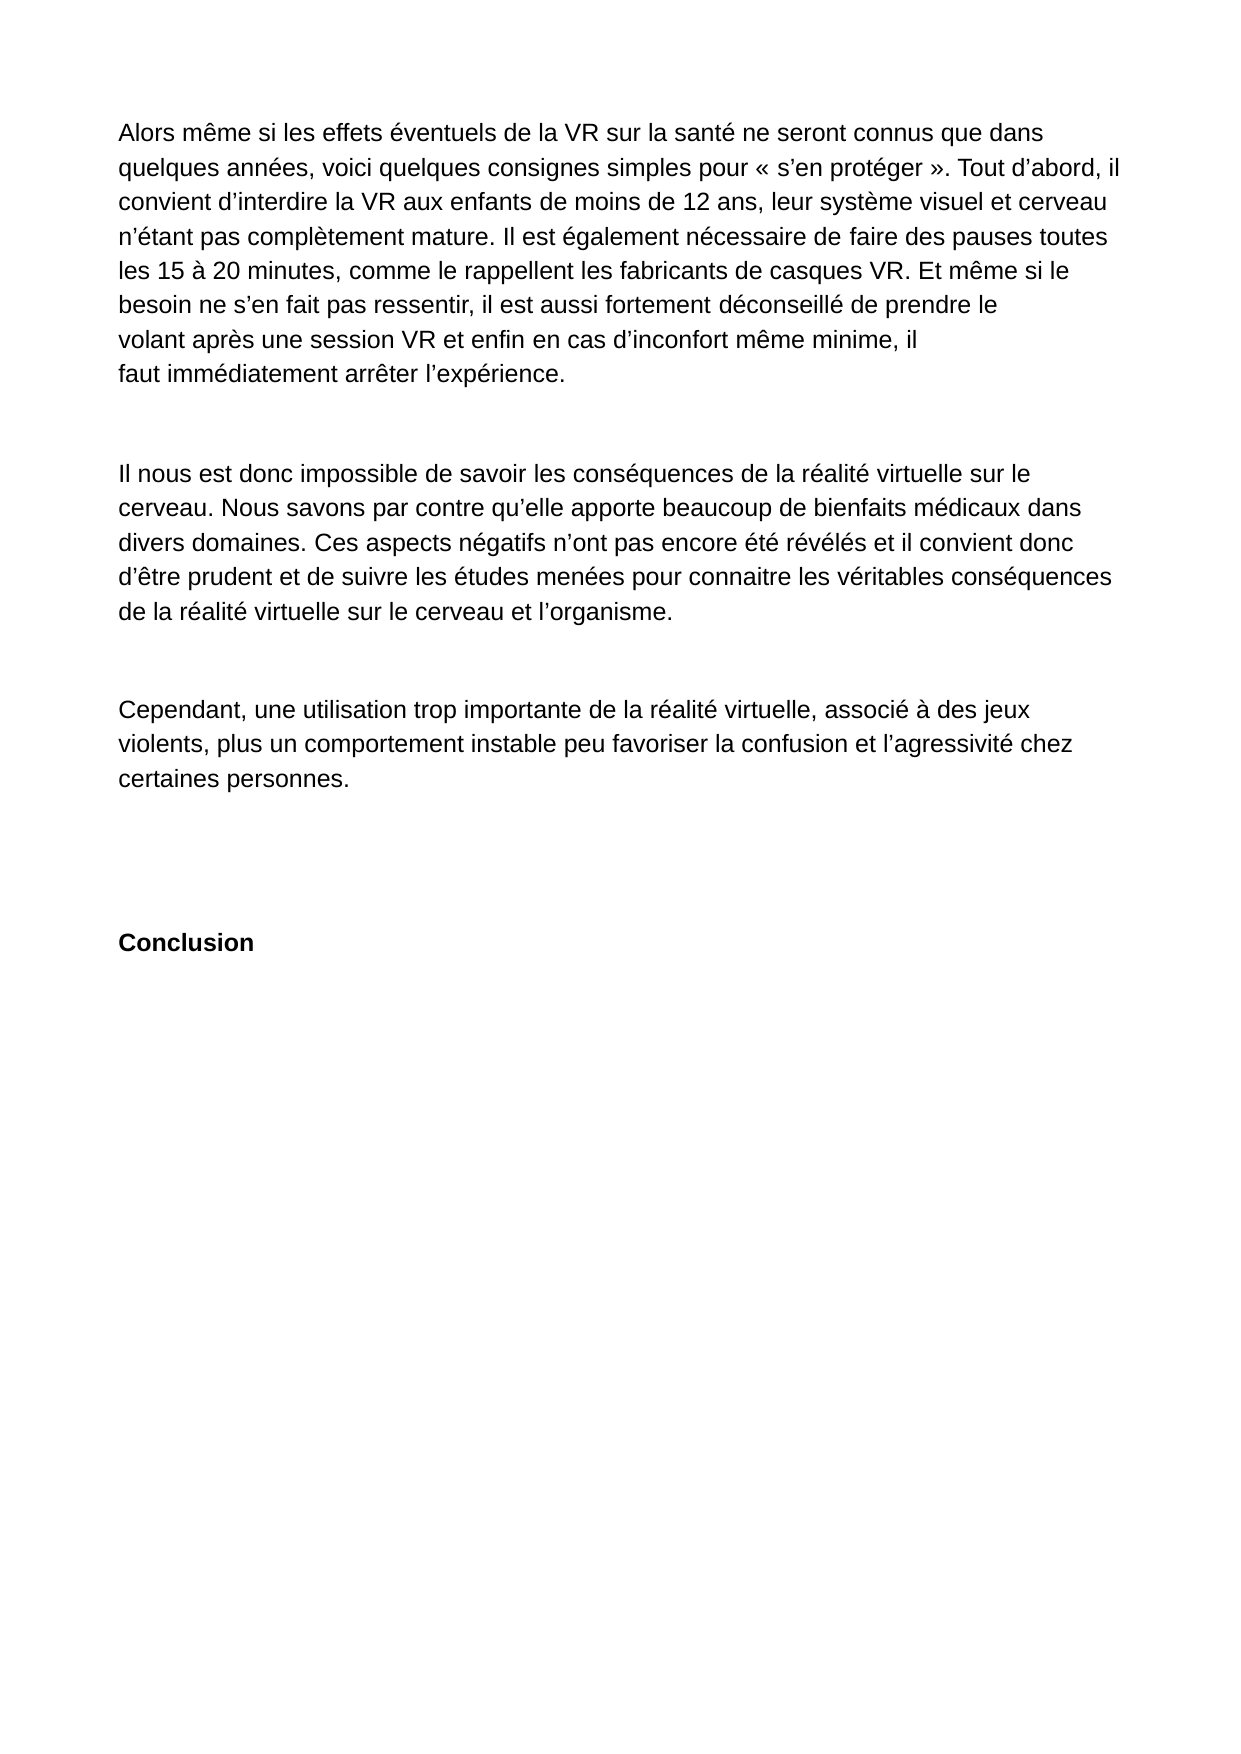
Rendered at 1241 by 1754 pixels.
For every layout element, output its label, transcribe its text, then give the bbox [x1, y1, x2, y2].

text Conclusion [118, 928, 1122, 956]
text Cependant, une utilisation trop importante de la réalité virtuelle, associé à des jeux violents, plus un comportement instable peu favoriser la confusion et l’agressivité chez certaines personnes. [118, 695, 1122, 792]
text Alors même si les effets éventuels de la VR sur la santé ne seront connus que dans quelques années, voici quelques consignes simples pour « s’en protéger ». Tout d’abord, il convient d’interdire la VR aux enfants de moins de 12 ans, leur système visuel et cerveau n’étant pas complètement mature. Il est également nécessaire de faire des pauses toutes les 15 à 20 minutes, comme le rappellent les fabricants de casques VR. Et même si le besoin ne s’en fait pas ressentir, il est aussi fortement déconseillé de prendre le volant après une session VR et enfin en cas d’inconfort même minime, il faut immédiatement arrêter l’expérience. [118, 118, 1122, 388]
text Il nous est donc impossible de savoir les conséquences de la réalité virtuelle sur le cerveau. Nous savons par contre qu’elle apporte beaucoup de bienfaits médicaux dans divers domaines. Ces aspects négatifs n’ont pas encore été révélés et il convient donc d’être prudent et de suivre les études menées pour connaitre les véritables conséquences de la réalité virtuelle sur le cerveau et l’organisme. [118, 459, 1122, 625]
